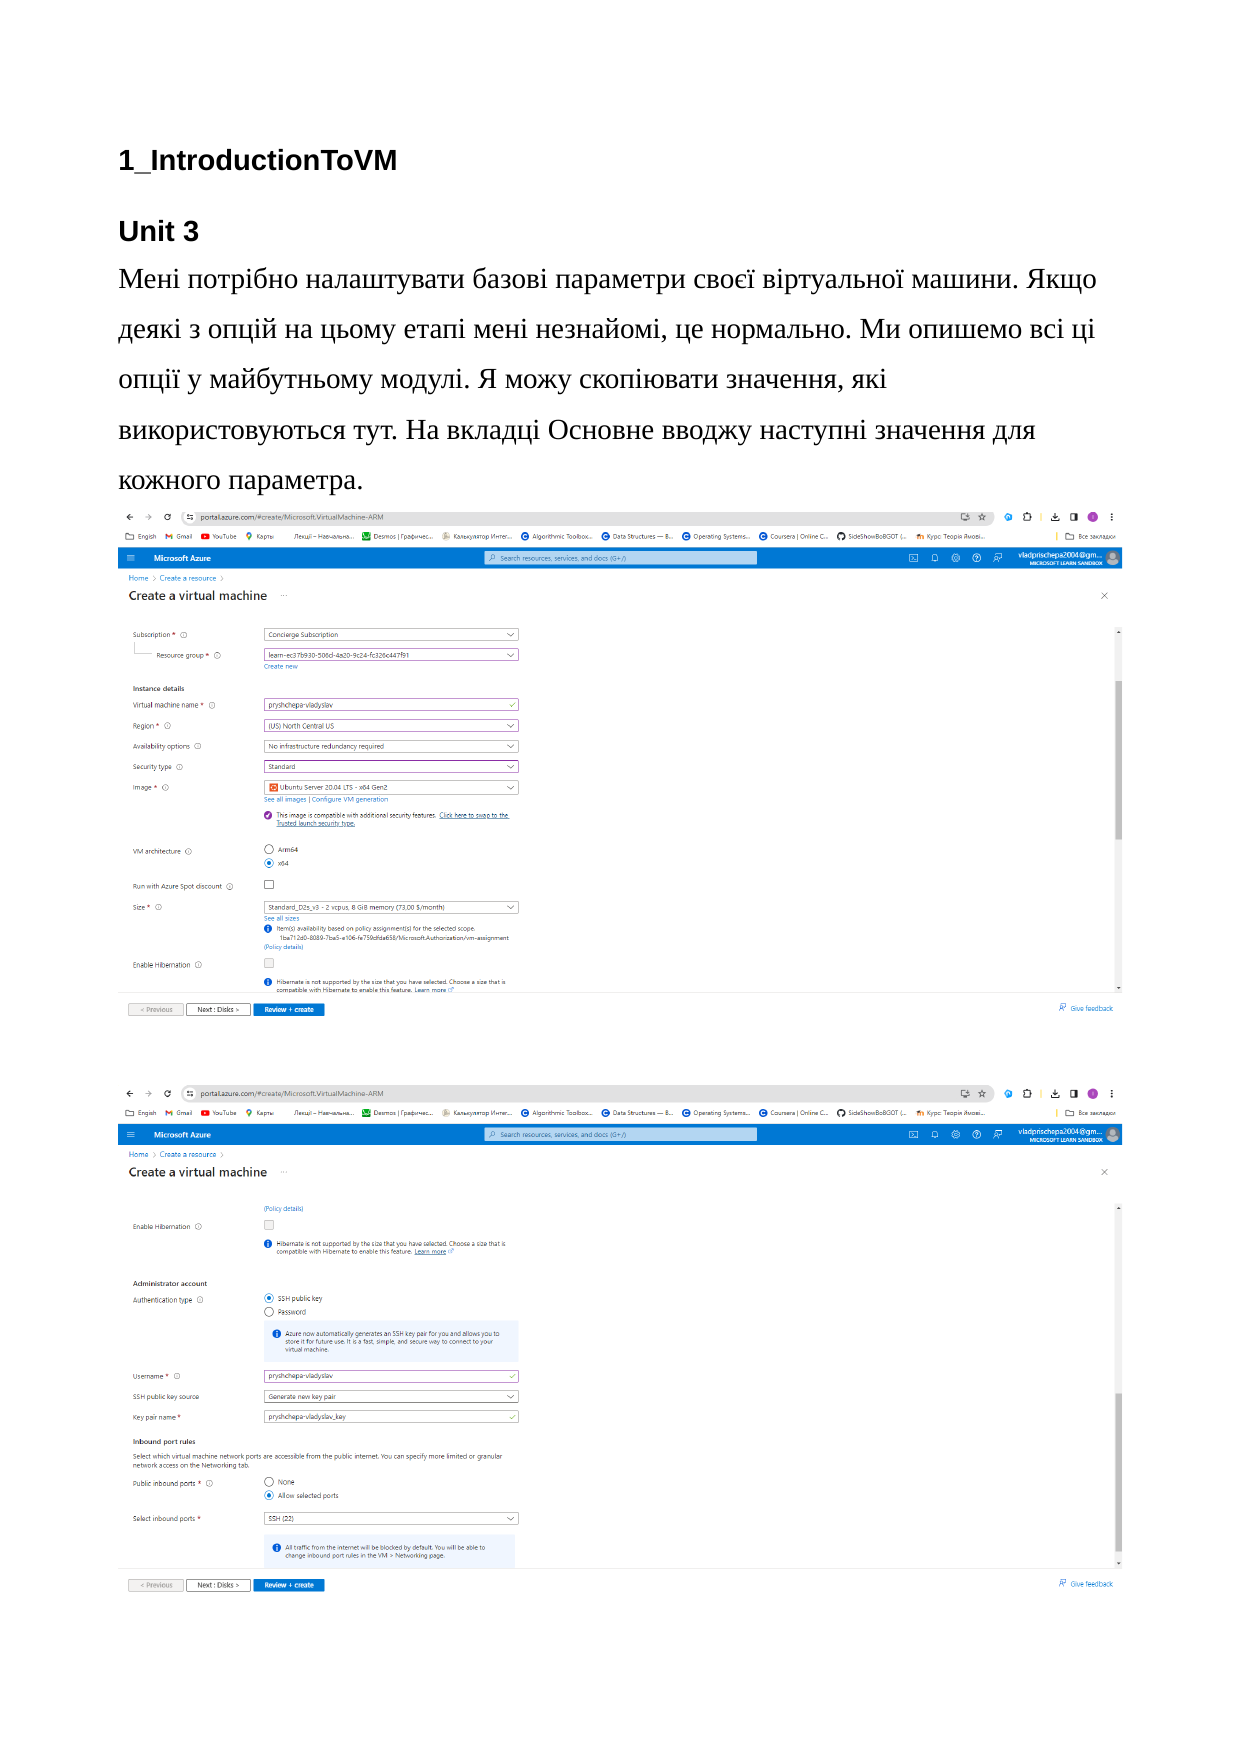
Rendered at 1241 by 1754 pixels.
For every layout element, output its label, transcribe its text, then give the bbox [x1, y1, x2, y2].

text Мені потрібно налаштувати базові параметри своєї віртуальної машини. Якщо деякі з опцій на цьому етапі мені незнайомі, це нормально. Ми опишемо всі ці опції у майбутньому модулі. Я можу скопіювати значення, які використовуються тут. На вкладці Основне вводжу наступні значення для кожного параметра. [118, 261, 1122, 496]
subtitle 1_IntroductionToVM [118, 143, 1122, 177]
picture [118, 1085, 1123, 1596]
picture [118, 512, 1123, 1019]
subtitle Unit 3 [118, 210, 1122, 248]
